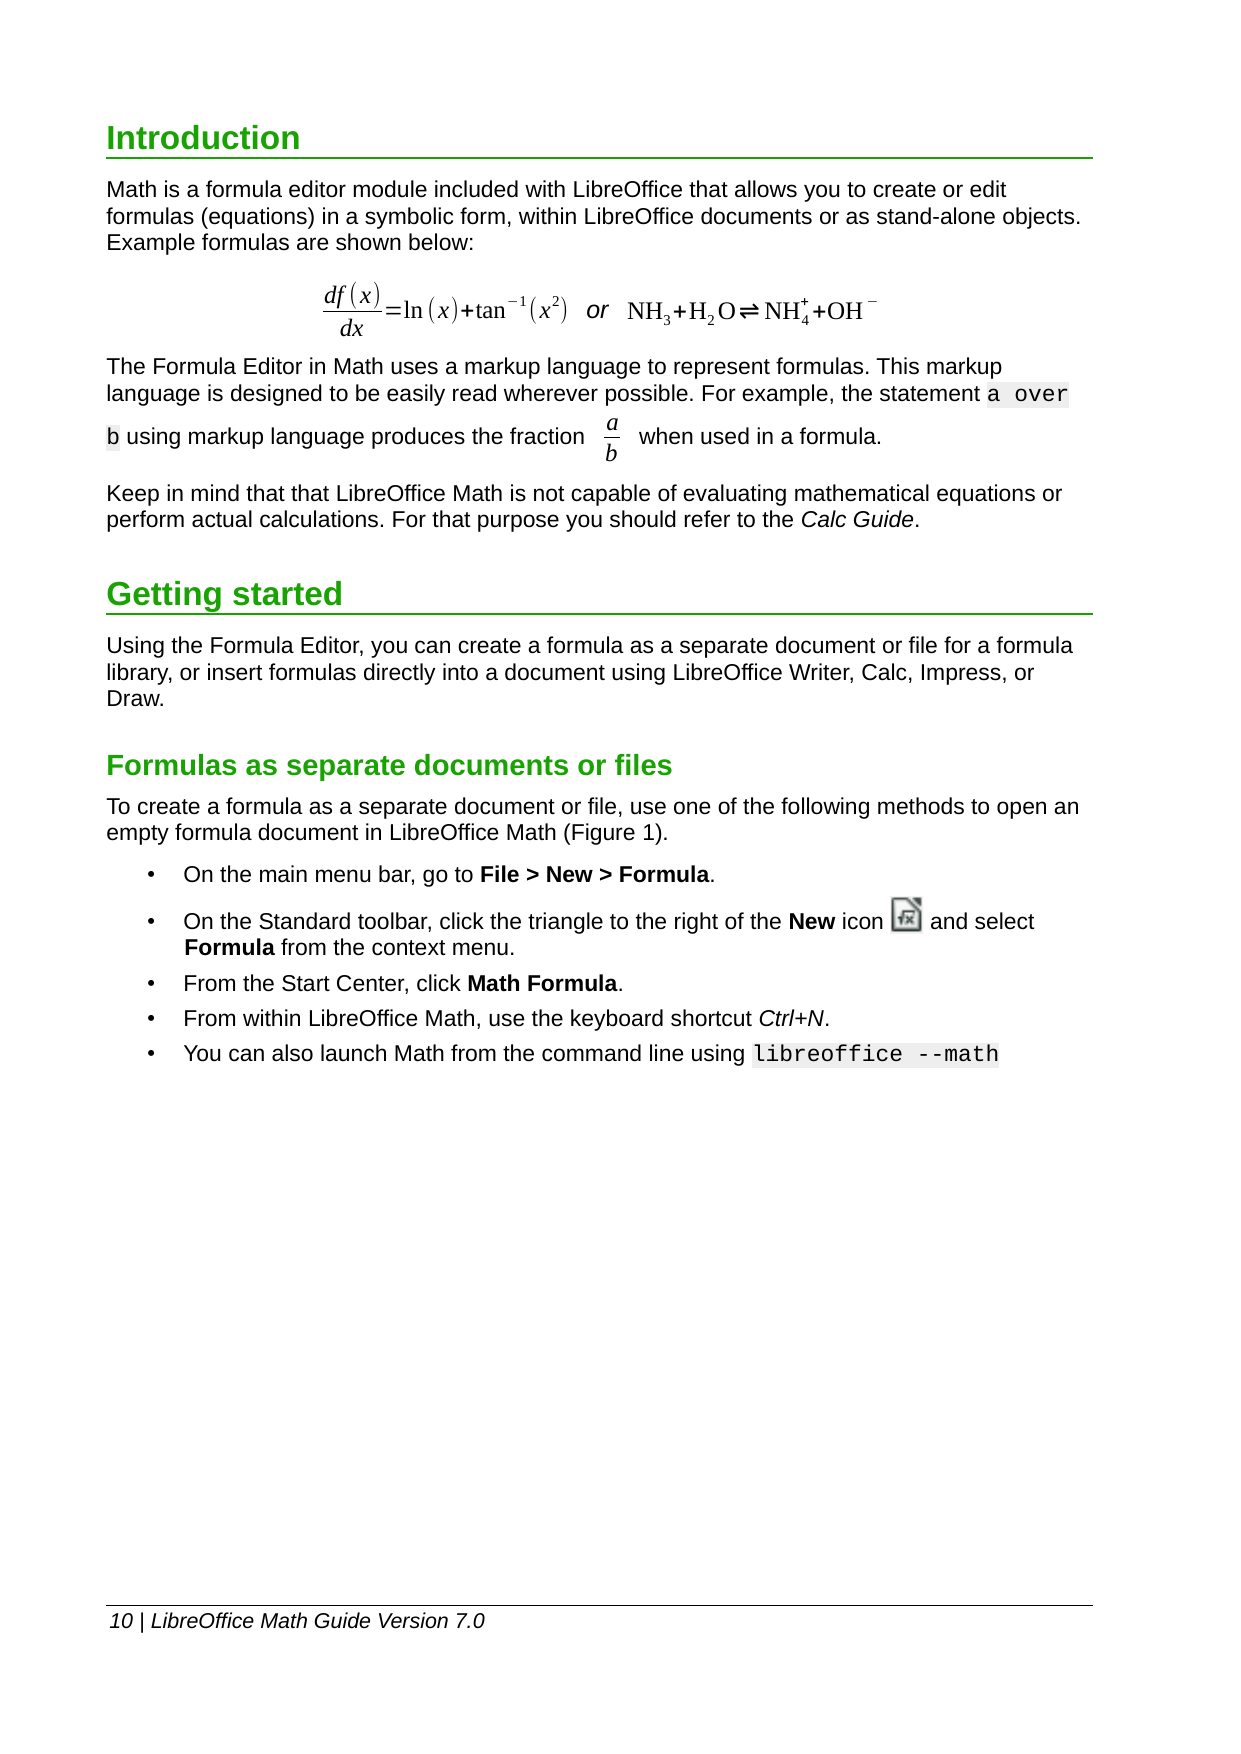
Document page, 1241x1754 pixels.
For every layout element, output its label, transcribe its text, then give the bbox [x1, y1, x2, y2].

text or [106, 280, 1093, 341]
text Math is a formula editor module included with LibreOffice that allows you to create or edit formulas (equations) in a symbolic form, within LibreOffice documents or as stand-alone objects. Example formulas are shown below: [106, 176, 1093, 255]
list From within LibreOffice Math, use the keyboard shortcut Ctrl+N. [144, 1002, 1093, 1031]
subtitle Formulas as separate documents or files [106, 748, 1093, 781]
list From the Start Center, click Math Formula. [144, 967, 1093, 996]
subtitle Introduction [106, 118, 1093, 157]
subtitle Getting started [106, 574, 1093, 613]
text Using the Formula Editor, you can create a formula as a separate document or file for a formula library, or insert formulas directly into a document using LibreOffice Writer, Calc, Impress, or Draw. [106, 632, 1093, 711]
picture [890, 896, 924, 934]
list On the main menu bar, go to File > New > Formula. [144, 858, 1093, 887]
list On the Standard toolbar, click the triangle to the right of the New icon and select Formula from the context menu. [144, 893, 1093, 961]
text Keep in mind that that LibreOffice Math is not capable of evaluating mathematical equations or perform actual calculations. For that purpose you should refer to the Calc Guide. [106, 479, 1093, 532]
text To create a formula as a separate document or file, use one of the following methods to open an empty formula document in LibreOffice Math (Figure 1). [106, 793, 1093, 846]
text The Formula Editor in Math uses a markup language to represent formulas. This markup language is designed to be easily read wherever possible. For example, the statement a over b using markup language produces the fractionwhen used in a formula. [106, 353, 1093, 467]
list You can also launch Math from the command line using libreoffice --math [144, 1037, 1093, 1071]
